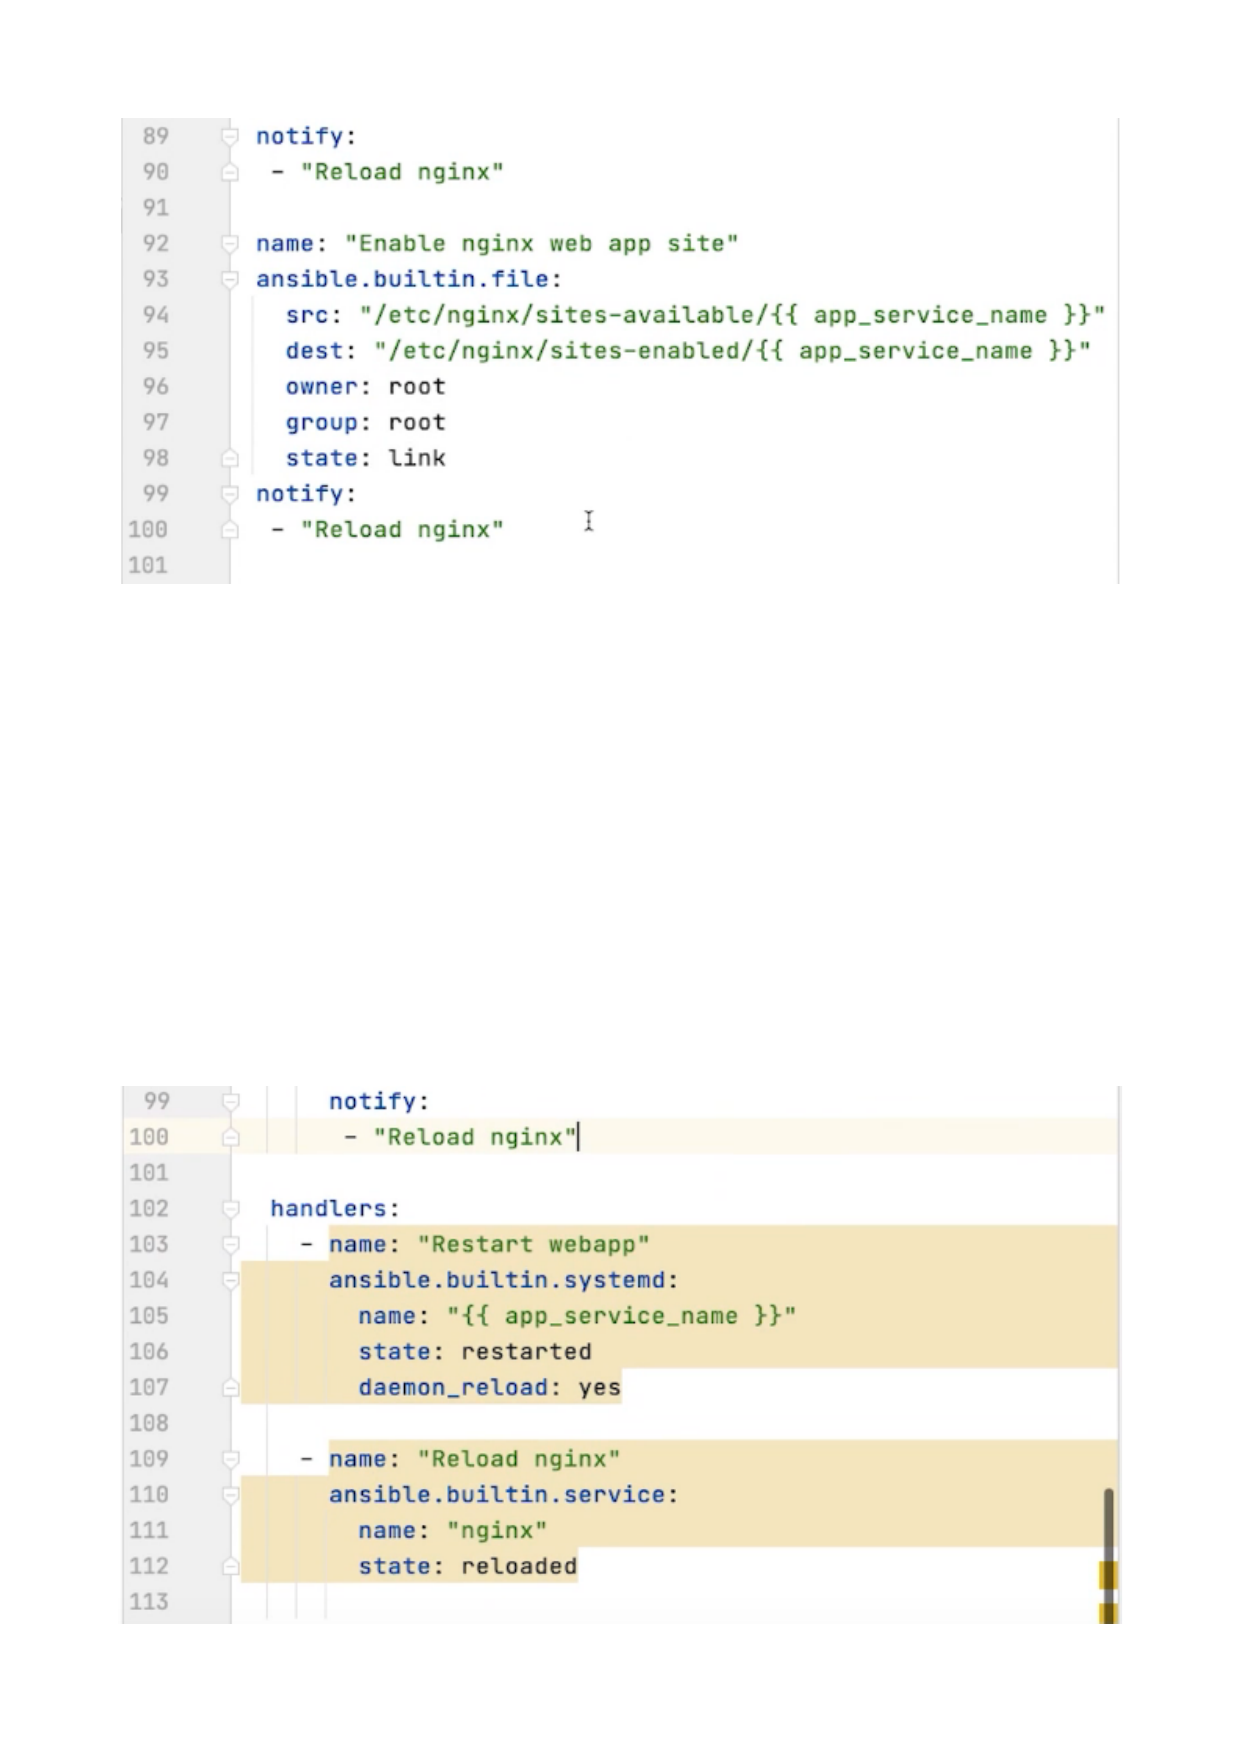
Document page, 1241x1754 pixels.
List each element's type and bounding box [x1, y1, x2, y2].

picture [121, 118, 1120, 584]
picture [118, 1086, 1123, 1624]
